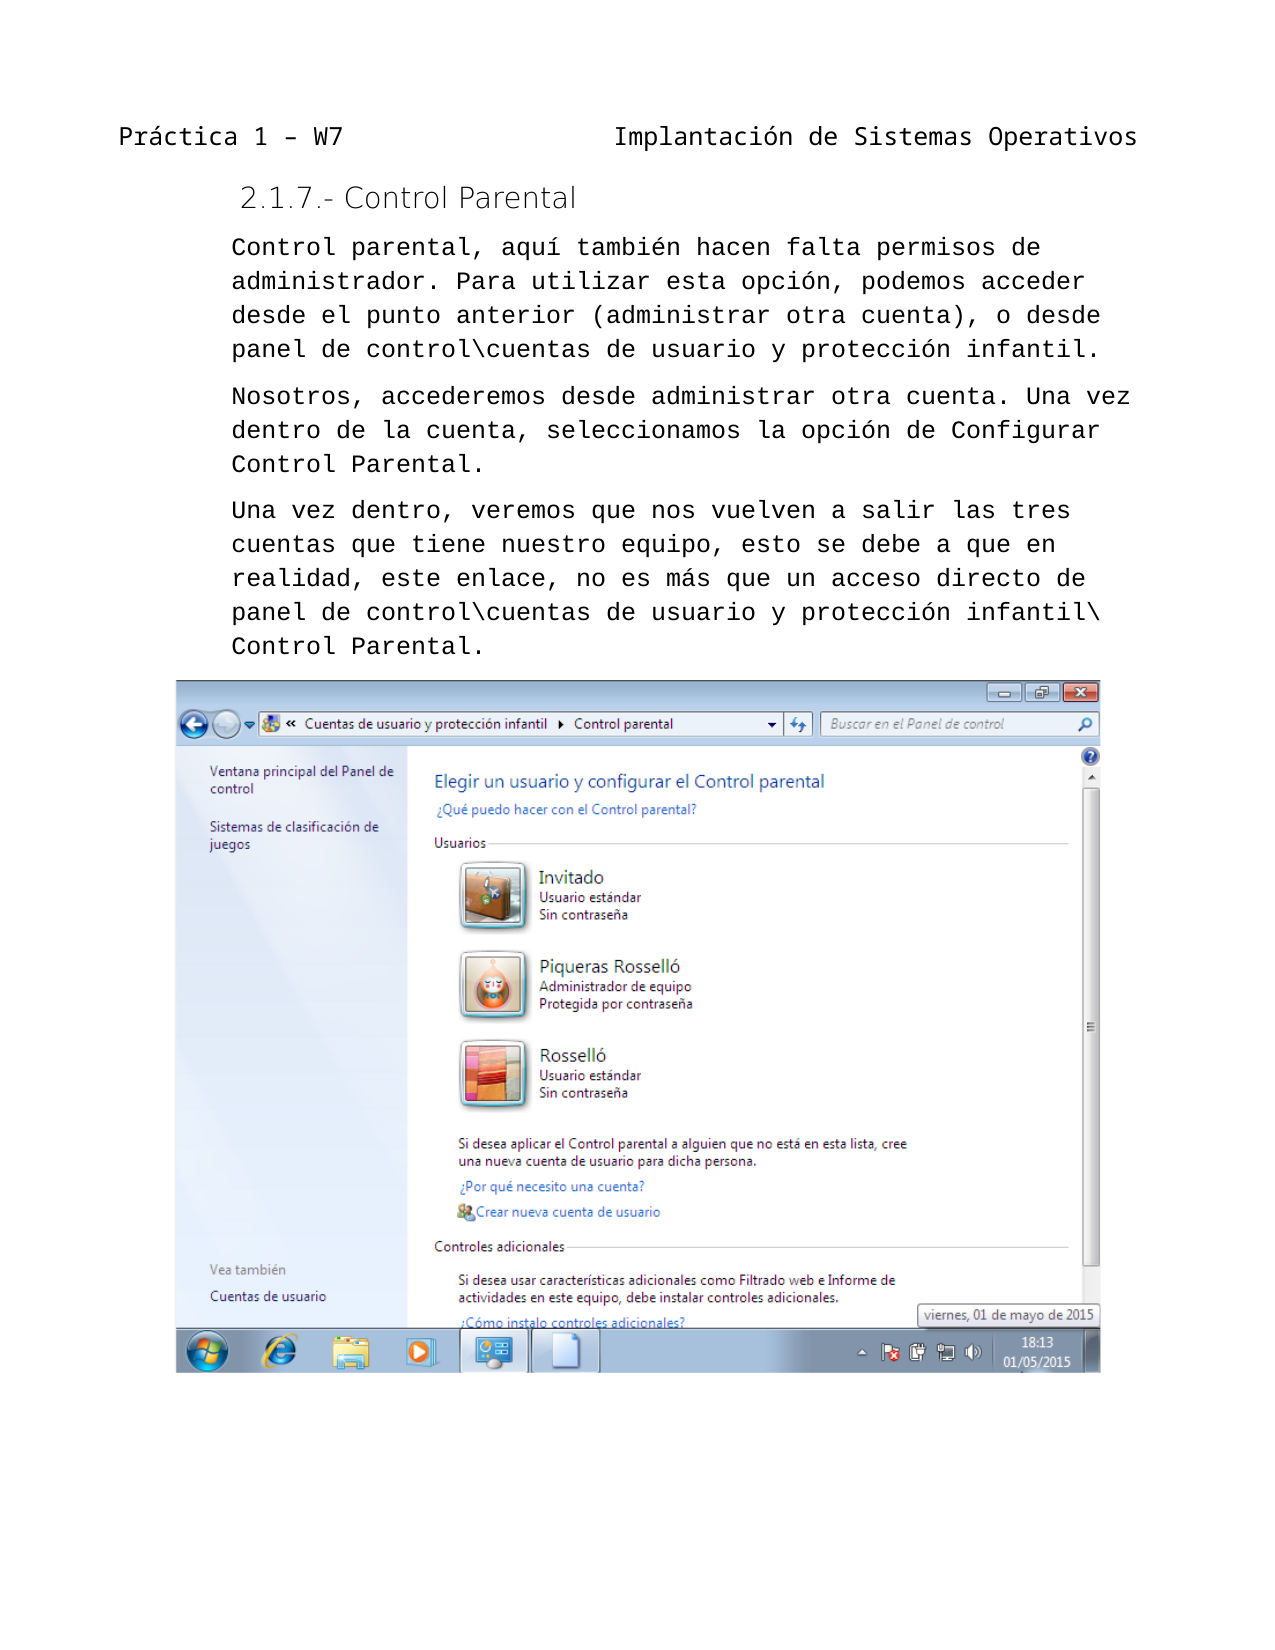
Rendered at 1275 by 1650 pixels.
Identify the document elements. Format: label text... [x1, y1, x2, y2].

picture [174, 680, 1101, 1381]
text Una vez dentro, veremos que nos vuelven a salir las tres cuentas que tiene nuestro equipo, esto se debe a que en realidad, este enlace, no es más que un acceso directo de panel de control\cuentas de usuario y protección infantil\Control Parental. [231, 498, 1157, 662]
text Control parental, aquí también hacen falta permisos de administrador. Para utilizar esta opción, podemos acceder desde el punto anterior (administrar otra cuenta), o desde panel de control\cuentas de usuario y protección infantil. [231, 235, 1157, 365]
text Nosotros, accederemos desde administrar otra cuenta. Una vez dentro de la cuenta, seleccionamos la opción de Configurar Control Parental. [231, 383, 1157, 479]
list Control Parental [231, 182, 1157, 216]
